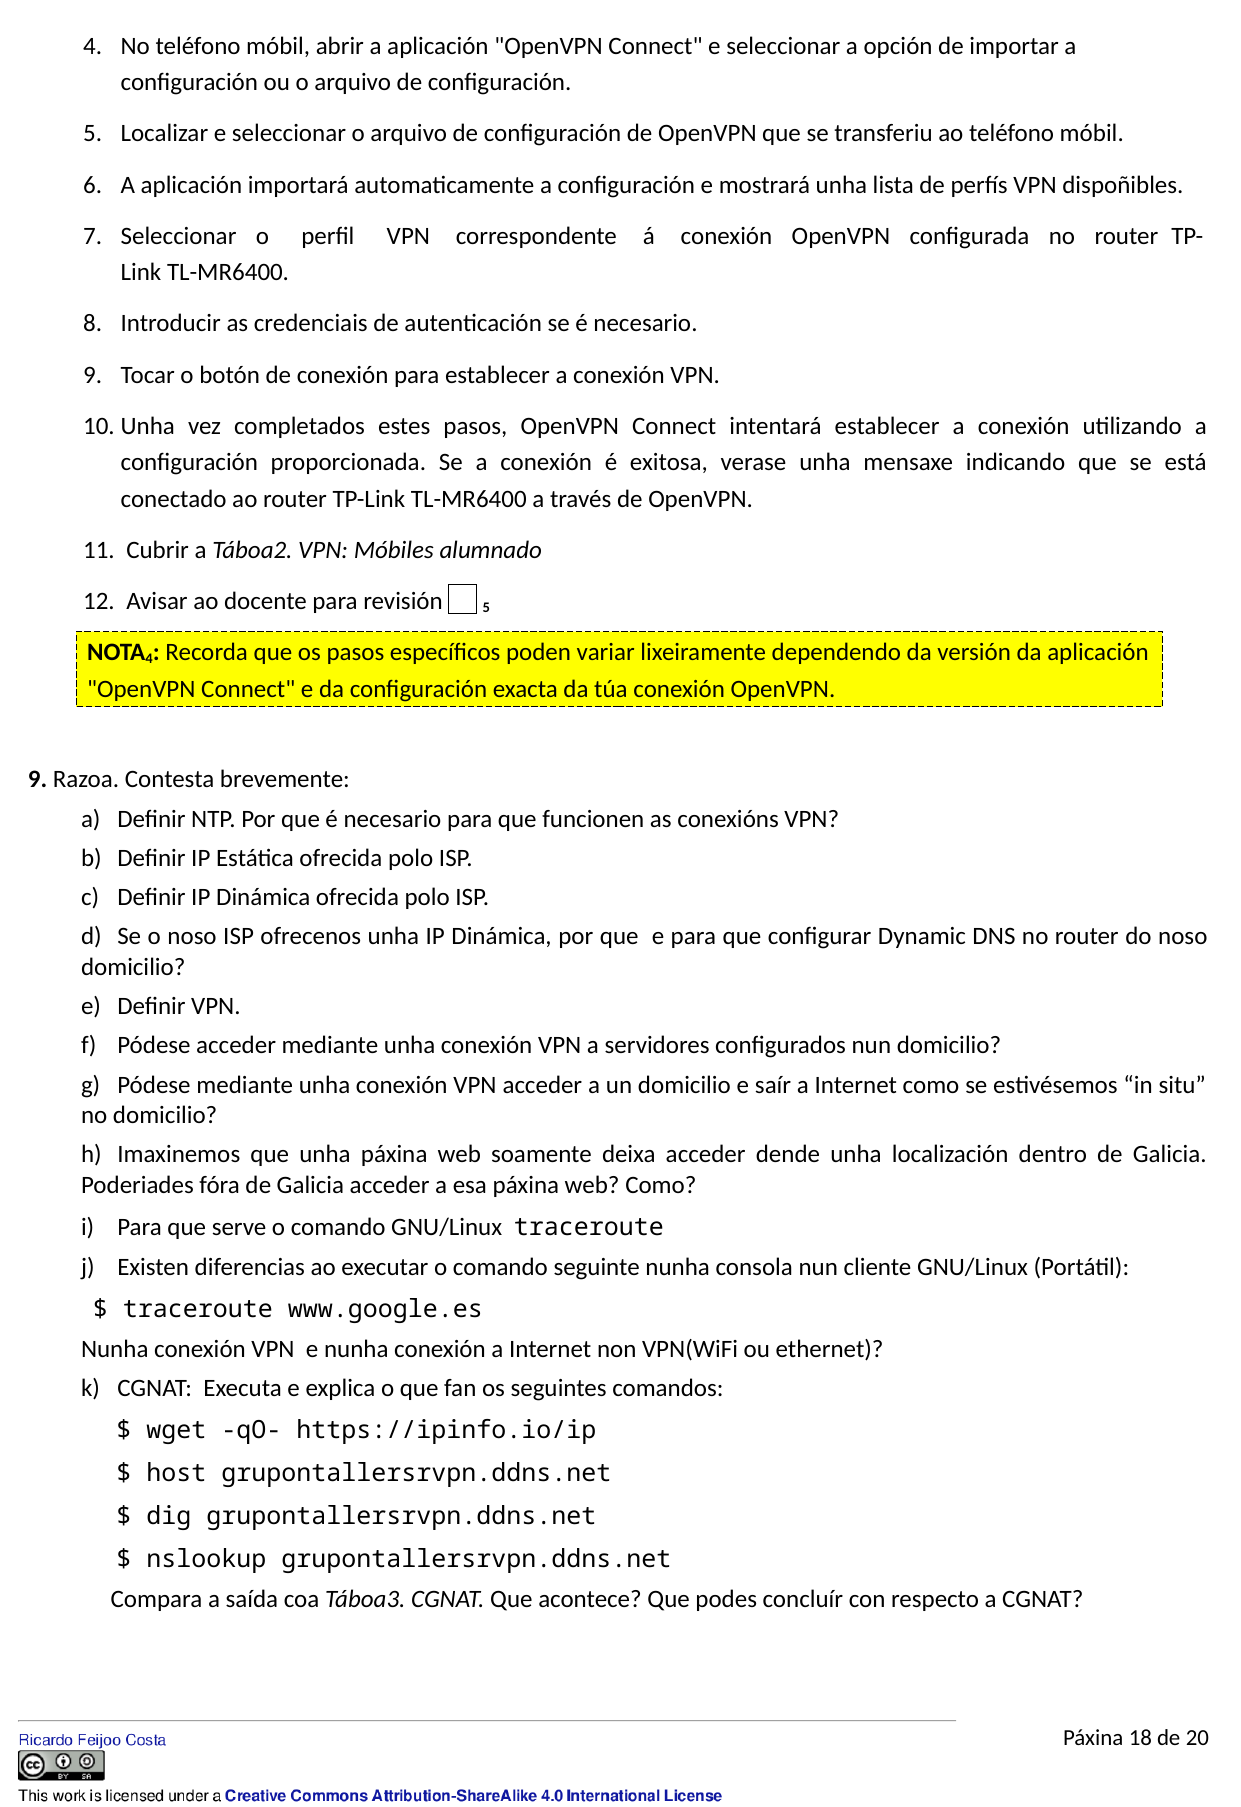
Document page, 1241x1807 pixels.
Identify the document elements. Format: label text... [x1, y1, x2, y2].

list Se o noso ISP ofrecenos unha IP Dinámica, por que e para que configurar Dynamic DNS no router do noso domicilio? [81, 921, 1209, 982]
list No teléfono móbil, abrir a aplicación "OpenVPN Connect" e seleccionar a opción de importar a configuración ou o arquivo de configuración. [83, 30, 1209, 97]
list A aplicación importará automaticamente a configuración e mostrará unha lista de perfís VPN dispoñibles. [83, 169, 1209, 199]
list $ wget -qO- https://ipinfo.io/ip [116, 1412, 1209, 1446]
list Definir VPN. [81, 990, 1209, 1021]
list Para que serve o comando GNU/Linux traceroute [81, 1208, 1209, 1242]
list Pódese mediante unha conexión VPN acceder a un domicilio e saír a Internet como se estivésemos “in situ” no domicilio? [81, 1069, 1209, 1130]
list $ dig grupontallersrvpn.ddns.net [116, 1497, 1209, 1532]
list Definir IP Estática ofrecida polo ISP. [81, 842, 1209, 872]
list Nunha conexión VPN e nunha conexión a Internet non VPN(WiFi ou ethernet)? [81, 1333, 1209, 1364]
list Avisar ao docente para revisión 5 [83, 585, 1209, 616]
list Pódese acceder mediante unha conexión VPN a servidores configurados nun domicilio? [81, 1029, 1209, 1060]
list 9. Razoa. Contesta brevemente: [0, 763, 1209, 794]
list $ nslookup grupontallersrvpn.ddns.net [116, 1540, 1209, 1574]
list Cubrir a Táboa2. VPN: Móbiles alumnado [83, 534, 1209, 565]
list Definir NTP. Por que é necesario para que funcionen as conexións VPN? [81, 803, 1209, 833]
list Imaxinemos que unha páxina web soamente deixa acceder dende unha localización dentro de Galicia. Poderiades fóra de Galicia acceder a esa páxina web? Como? [81, 1139, 1209, 1200]
picture [8, 1715, 957, 1806]
list Definir IP Dinámica ofrecida polo ISP. [81, 881, 1209, 912]
list Unha vez completados estes pasos, OpenVPN Connect intentará establecer a conexión utilizando a configuración proporcionada. Se a conexión é exitosa, verase unha mensaxe indicando que se está conectado ao router TP-Link TL-MR6400 a través de OpenVPN. [83, 410, 1209, 513]
list Seleccionar o perfil VPN correspondente á conexión OpenVPN configurada no router TP-Link TL-MR6400. [83, 220, 1209, 287]
list Compara a saída coa Táboa3. CGNAT. Que acontece? Que podes concluír con respecto a CGNAT? [75, 1583, 1209, 1614]
list NOTA4: Recorda que os pasos específicos poden variar lixeiramente dependendo da versión da aplicación "OpenVPN Connect" e da configuración exacta da túa conexión OpenVPN. [45, 636, 1209, 703]
list CGNAT: Executa e explica o que fan os seguintes comandos: [81, 1373, 1209, 1403]
list $ host grupontallersrvpn.ddns.net [116, 1455, 1209, 1489]
list Localizar e seleccionar o arquivo de configuración de OpenVPN que se transferiu ao teléfono móbil. [83, 118, 1209, 148]
list $ traceroute www.google.es [57, 1291, 1209, 1324]
list Introducir as credenciais de autenticación se é necesario. [83, 308, 1209, 338]
list Tocar o botón de conexión para establecer a conexión VPN. [83, 359, 1209, 389]
list Existen diferencias ao executar o comando seguinte nunha consola nun cliente GNU/Linux (Portátil): [81, 1251, 1209, 1282]
